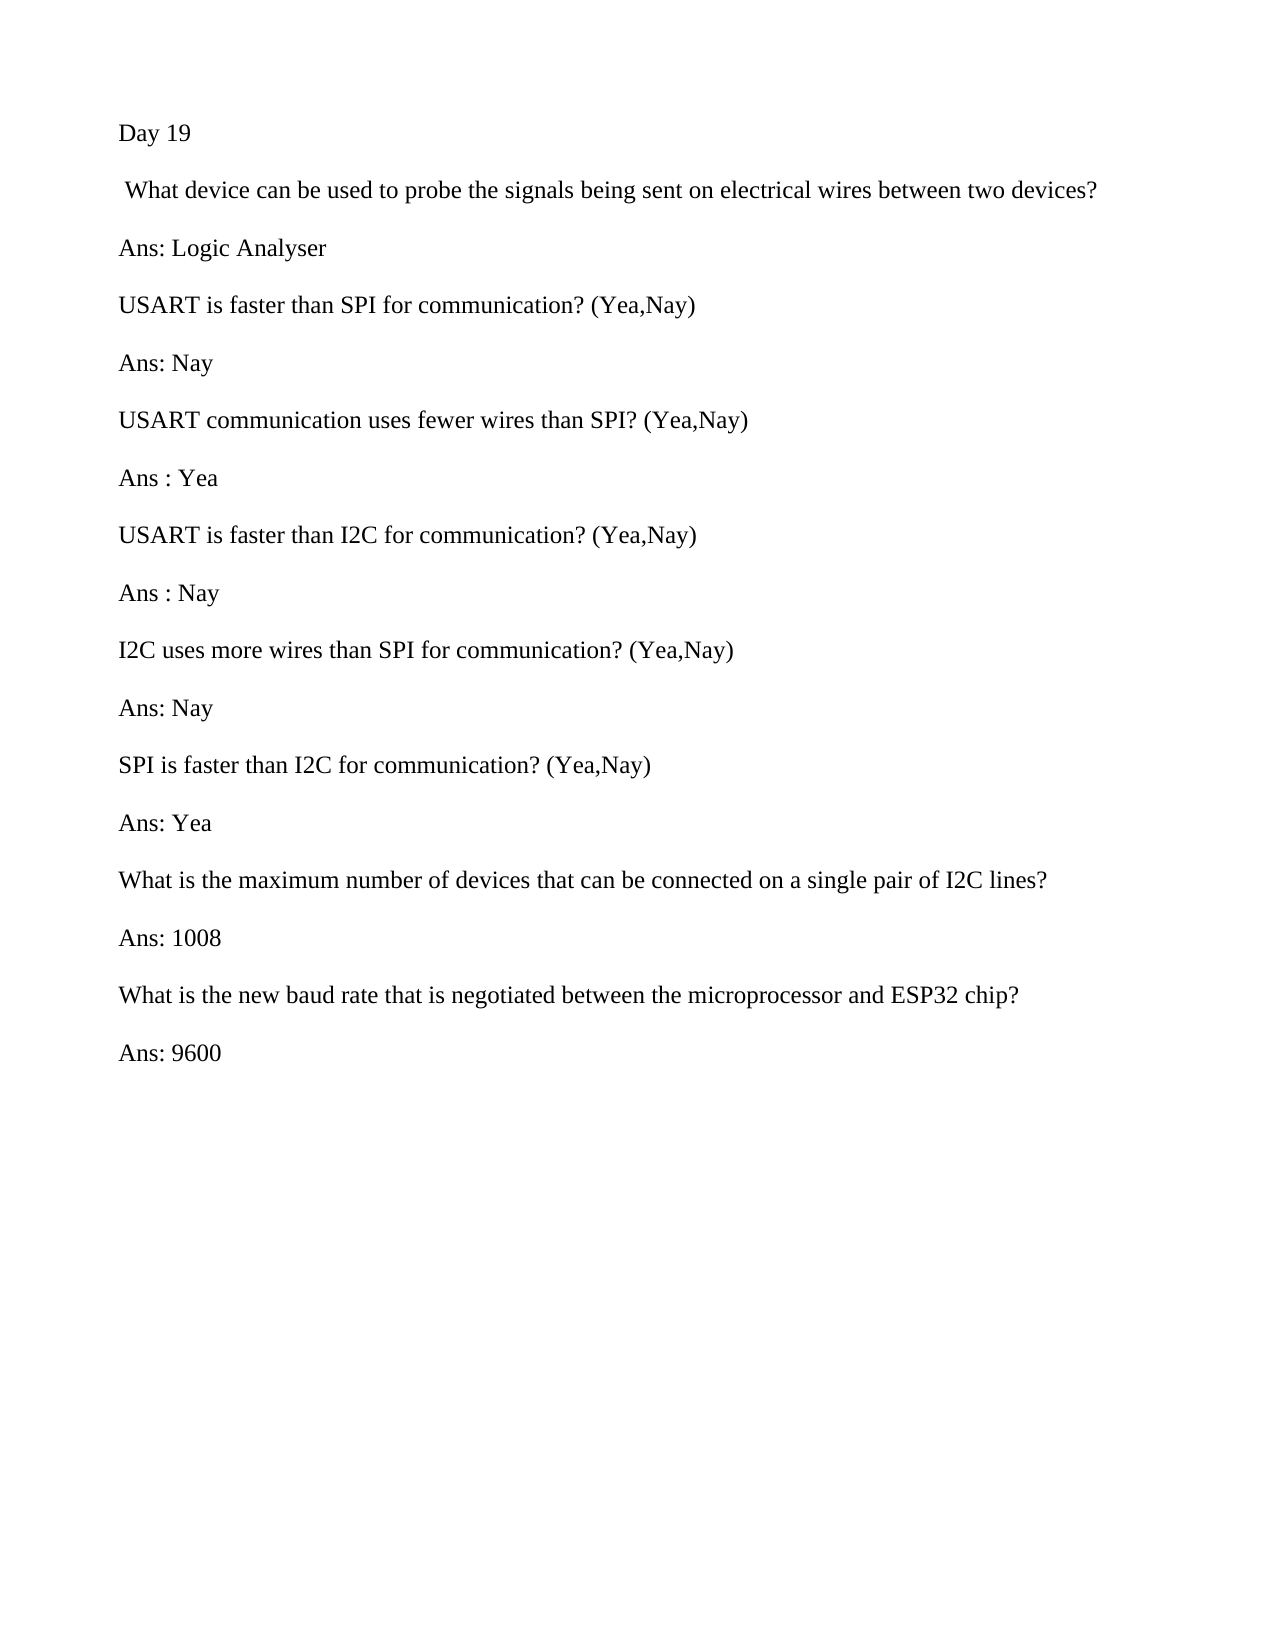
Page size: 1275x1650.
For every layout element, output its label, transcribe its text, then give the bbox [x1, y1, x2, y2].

text Day 19 [118, 118, 1157, 147]
text Ans : Yea [118, 463, 1157, 492]
text USART is faster than I2C for communication? (Yea,Nay) [118, 521, 1157, 549]
text USART is faster than SPI for communication? (Yea,Nay) [118, 291, 1157, 319]
text I2C uses more wires than SPI for communication? (Yea,Nay) [118, 636, 1157, 664]
text What is the new baud rate that is negotiated between the microprocessor and ESP32 chip? [118, 981, 1157, 1009]
text Ans: Nay [118, 348, 1157, 377]
text Ans: Logic Analyser [118, 233, 1157, 262]
text Ans: Yea [118, 808, 1157, 837]
text Ans: 9600 [118, 1038, 1157, 1067]
text What is the maximum number of devices that can be connected on a single pair of I2C lines? [118, 866, 1157, 894]
text SPI is faster than I2C for communication? (Yea,Nay) [118, 751, 1157, 779]
text USART communication uses fewer wires than SPI? (Yea,Nay) [118, 406, 1157, 434]
text Ans : Nay [118, 578, 1157, 607]
text Ans: Nay [118, 693, 1157, 722]
text Ans: 1008 [118, 923, 1157, 952]
text What device can be used to probe the signals being sent on electrical wires between two devices? [118, 176, 1157, 204]
